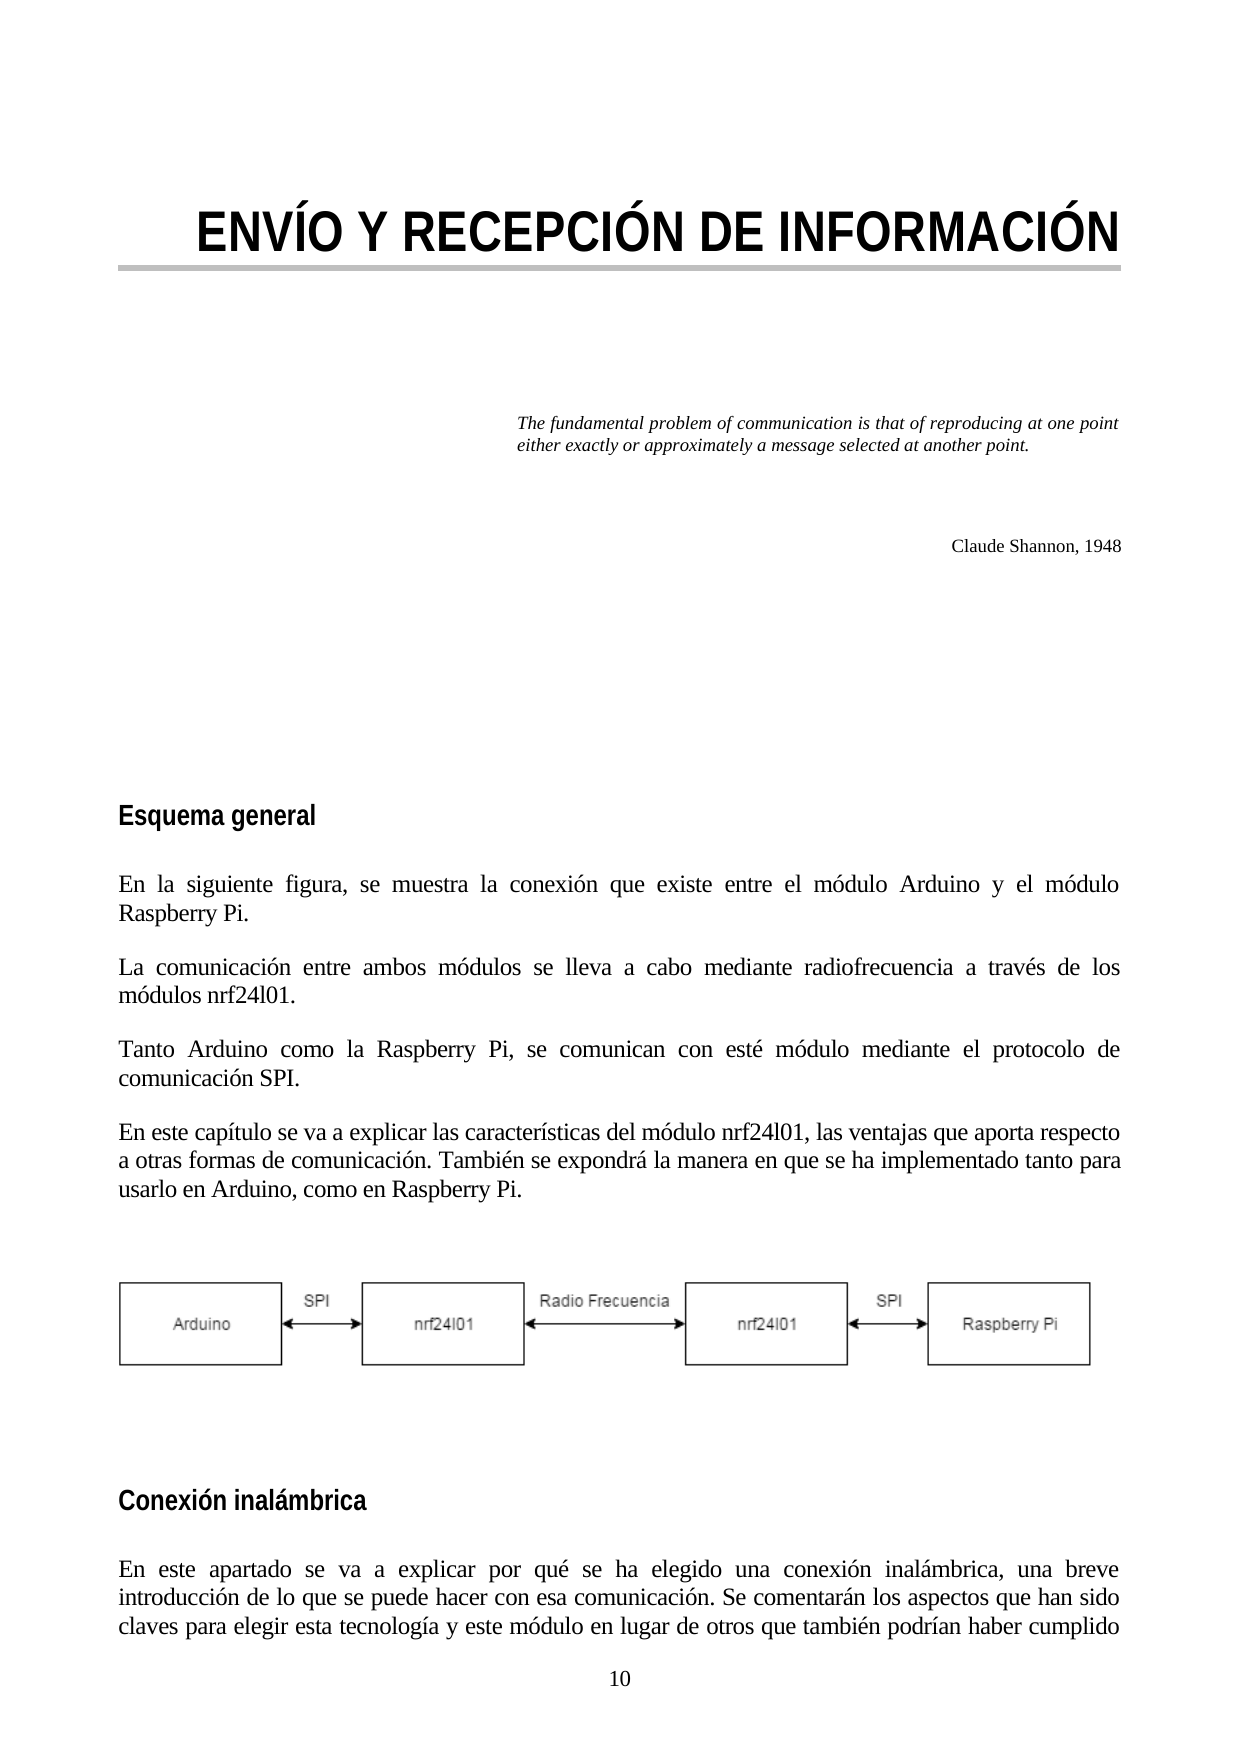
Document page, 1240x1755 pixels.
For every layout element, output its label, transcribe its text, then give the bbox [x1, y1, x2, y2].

text En este capítulo se va a explicar las características del módulo nrf24l01, las ventajas que aporta respecto a otras formas de comunicación. También se expondrá la manera en que se ha implementado tanto para usarlo en Arduino, como en Raspberry Pi. [118, 1117, 1121, 1203]
subtitle ENVÍO Y RECEPCIÓN DE INFORMACIÓN [118, 197, 1121, 265]
text En este apartado se va a explicar por qué se ha elegido una conexión inalámbrica, una breve introducción de lo que se puede hacer con esa comunicación. Se comentarán los aspectos que han sido claves para elegir esta tecnología y este módulo en lugar de otros que también podrían haber cumplido [118, 1554, 1121, 1640]
subtitle Esquema general [118, 798, 1122, 832]
text Tanto Arduino como la Raspberry Pi, se comunican con esté módulo mediante el protocolo de comunicación SPI. [118, 1034, 1121, 1092]
text The fundamental problem of communication is that of reproducing at one point either exactly or approximately a message selected at another point. [517, 412, 1122, 456]
text En la siguiente figura, se muestra la conexión que existe entre el módulo Arduino y el módulo Raspberry Pi. [118, 869, 1121, 927]
text Claude Shannon, 1948 [118, 535, 1122, 557]
text La comunicación entre ambos módulos se lleva a cabo mediante radiofrecuencia a través de los módulos nrf24l01. [118, 952, 1121, 1009]
subtitle Conexión inalámbrica [118, 1483, 1122, 1516]
